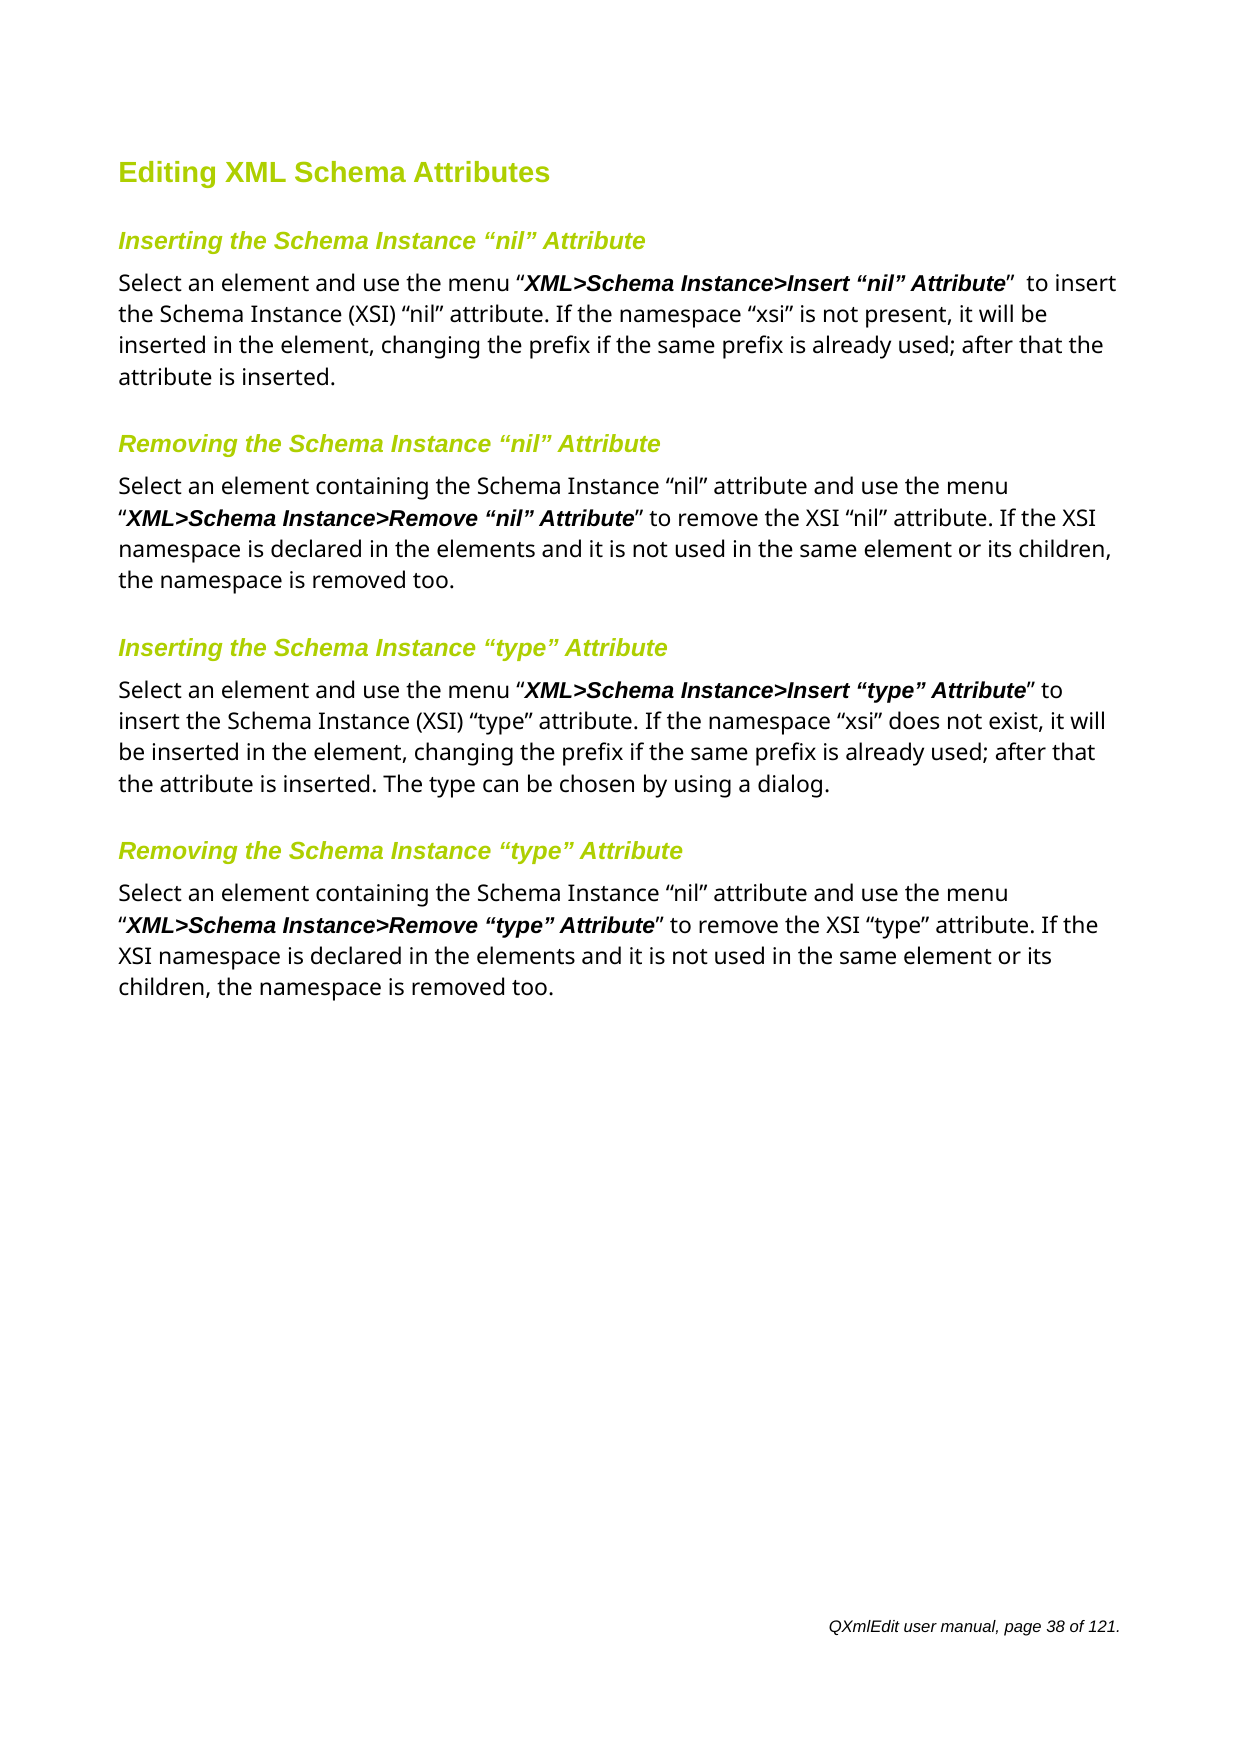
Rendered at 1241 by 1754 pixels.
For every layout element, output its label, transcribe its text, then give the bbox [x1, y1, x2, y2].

text Select an element containing the Schema Instance “nil” attribute and use the menu “XML>Schema Instance>Remove “type” Attribute” to remove the XSI “type” attribute. If the XSI namespace is declared in the elements and it is not used in the same element or its children, the namespace is removed too. [118, 877, 1122, 1002]
text Select an element and use the menu “XML>Schema Instance>Insert “nil” Attribute” to insert the Schema Instance (XSI) “nil” attribute. If the namespace “xsi” is not present, it will be inserted in the element, changing the prefix if the same prefix is already used; after that the attribute is inserted. [118, 267, 1122, 392]
subtitle Removing the Schema Instance “type” Attribute [118, 836, 1122, 865]
text Select an element containing the Schema Instance “nil” attribute and use the menu “XML>Schema Instance>Remove “nil” Attribute” to remove the XSI “nil” attribute. If the XSI namespace is declared in the elements and it is not used in the same element or its children, the namespace is removed too. [118, 470, 1122, 595]
subtitle Inserting the Schema Instance “nil” Attribute [118, 226, 1122, 254]
subtitle Editing XML Schema Attributes [118, 155, 1122, 188]
subtitle Removing the Schema Instance “nil” Attribute [118, 429, 1122, 458]
text Select an element and use the menu “XML>Schema Instance>Insert “type” Attribute” to insert the Schema Instance (XSI) “type” attribute. If the namespace “xsi” does not exist, it will be inserted in the element, changing the prefix if the same prefix is already used; after that the attribute is inserted. The type can be chosen by using a dialog. [118, 674, 1122, 799]
subtitle Inserting the Schema Instance “type” Attribute [118, 633, 1122, 661]
